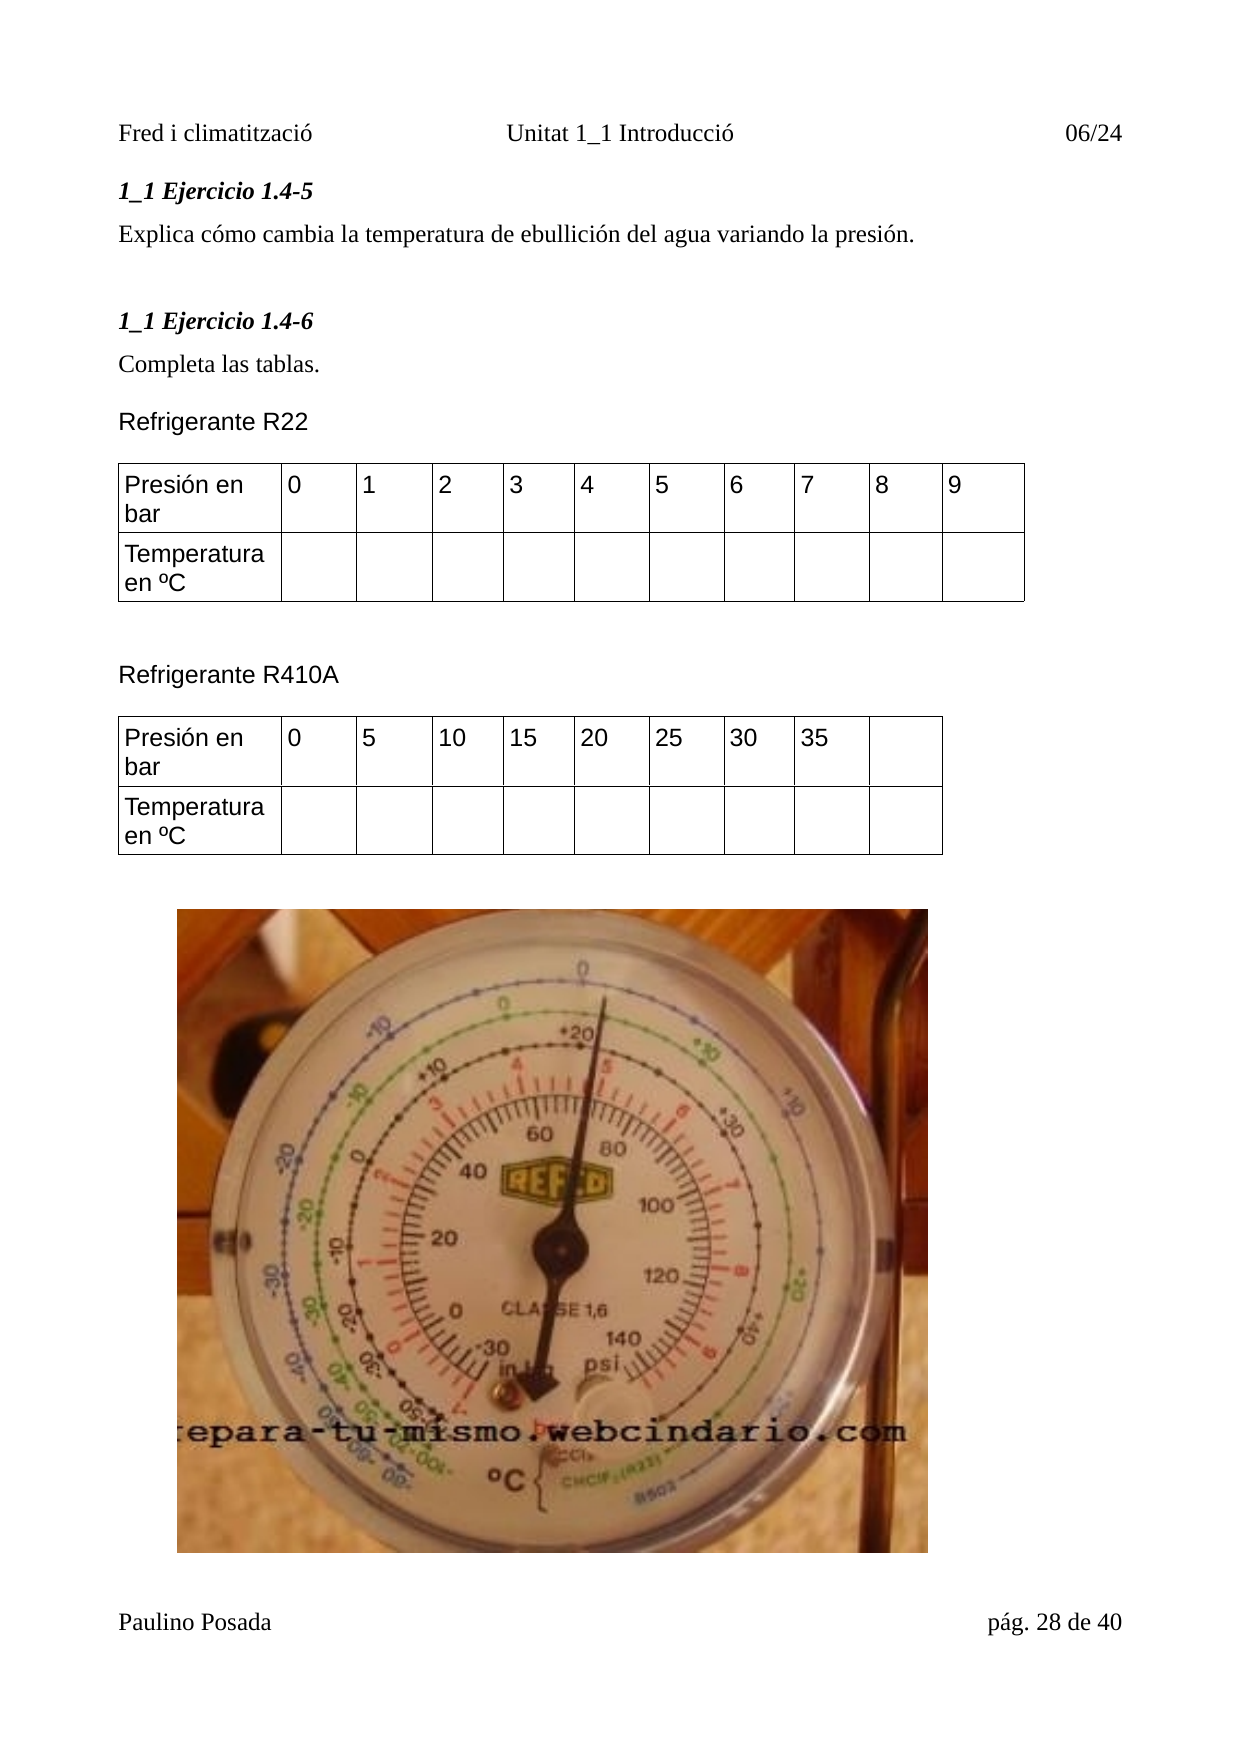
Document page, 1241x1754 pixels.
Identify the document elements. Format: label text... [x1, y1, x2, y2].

text Explica cómo cambia la temperatura de ebullición del agua variando la presión. [118, 219, 1122, 248]
text 1_1 Ejercicio 1.4-5 [118, 176, 1122, 205]
text 1_1 Ejercicio 1.4-6 [118, 306, 1122, 334]
picture [177, 909, 928, 1553]
text Completa las tablas. [118, 349, 1122, 378]
